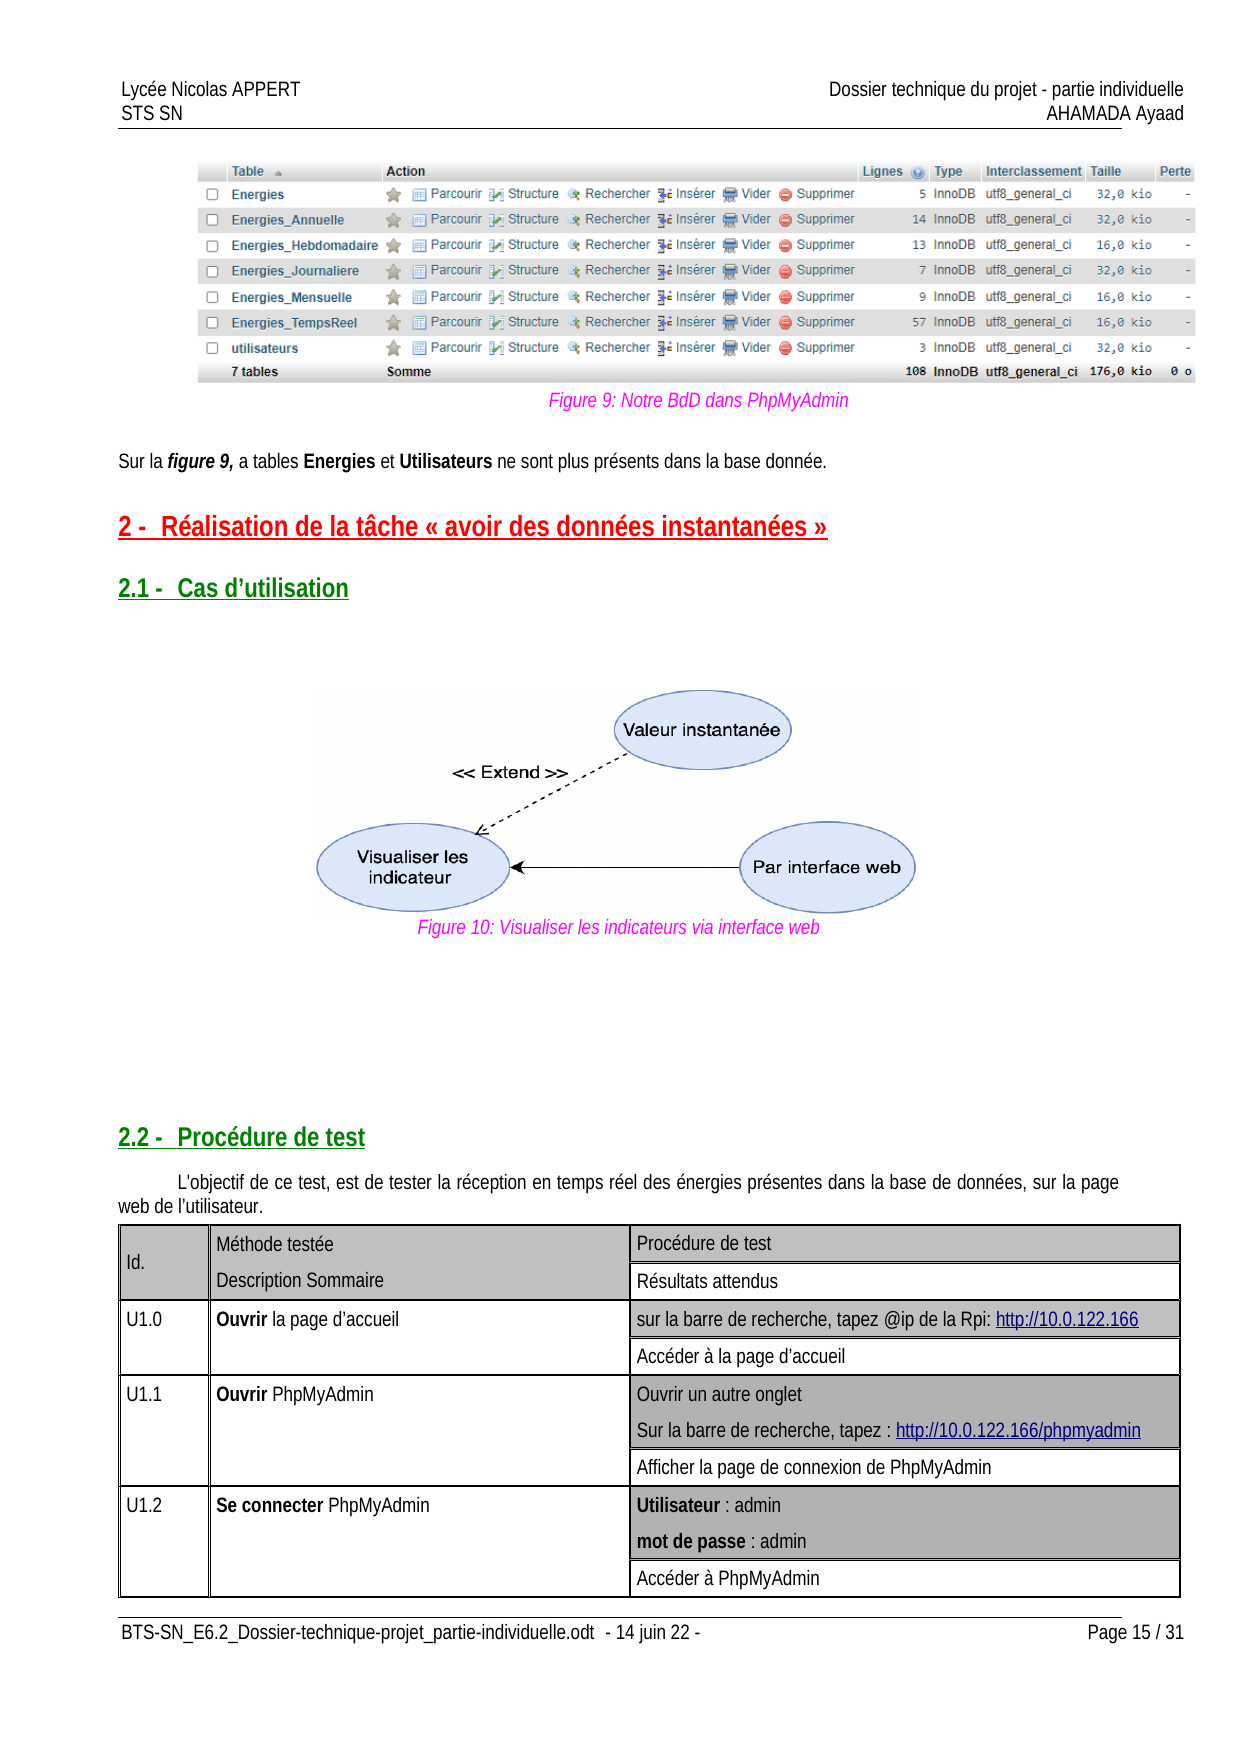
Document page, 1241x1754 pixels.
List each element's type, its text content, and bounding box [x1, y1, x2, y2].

table_header Procédure de test [631, 1226, 1179, 1261]
subtitle Cas d’utilisation [118, 572, 1122, 603]
table_header Méthode testée Description Sommaire [211, 1226, 629, 1299]
table_cell Utilisateur : admin mot de passe : admin [631, 1487, 1179, 1558]
table_cell Ouvrir un autre onglet Sur la barre de recherche, tapez : http://10.0.122.166/phpmyadmin [631, 1376, 1179, 1447]
table_cell Ouvrir PhpMyAdmin [211, 1376, 629, 1485]
table_cell sur la barre de recherche, tapez @ip de la Rpi: http://10.0.122.166 [631, 1301, 1179, 1336]
table_cell U1.2 [121, 1487, 208, 1596]
table_cell Accéder à PhpMyAdmin [631, 1561, 1179, 1596]
table_cell Afficher la page de connexion de PhpMyAdmin [631, 1450, 1179, 1485]
table_cell Résultats attendus [631, 1264, 1179, 1299]
text L'objectif de ce test, est de tester la réception en temps réel des énergies présentes dans la base de données, sur la page web de l’utilisateur. [118, 1169, 1122, 1217]
table_cell Accéder à la page d’accueil [631, 1339, 1179, 1374]
text Figure 10: Visualiser les indicateurs via interface web [316, 916, 916, 939]
table_cell U1.1 [121, 1376, 208, 1485]
subtitle Procédure de test [118, 1121, 1122, 1152]
table_cell Ouvrir la page d’accueil [211, 1301, 629, 1374]
text Sur la figure 9, a tables Energies et Utilisateurs ne sont plus présents dans la base donnée. [118, 449, 1122, 473]
table_cell Se connecter PhpMyAdmin [211, 1487, 629, 1596]
table_header Id. [121, 1226, 208, 1299]
picture [197, 161, 1203, 388]
picture [316, 688, 917, 916]
subtitle Réalisation de la tâche « avoir des données instantanées » [118, 509, 1122, 542]
table_cell U1.0 [121, 1301, 208, 1374]
text Figure 9: Notre BdD dans PhpMyAdmin [189, 161, 1203, 412]
